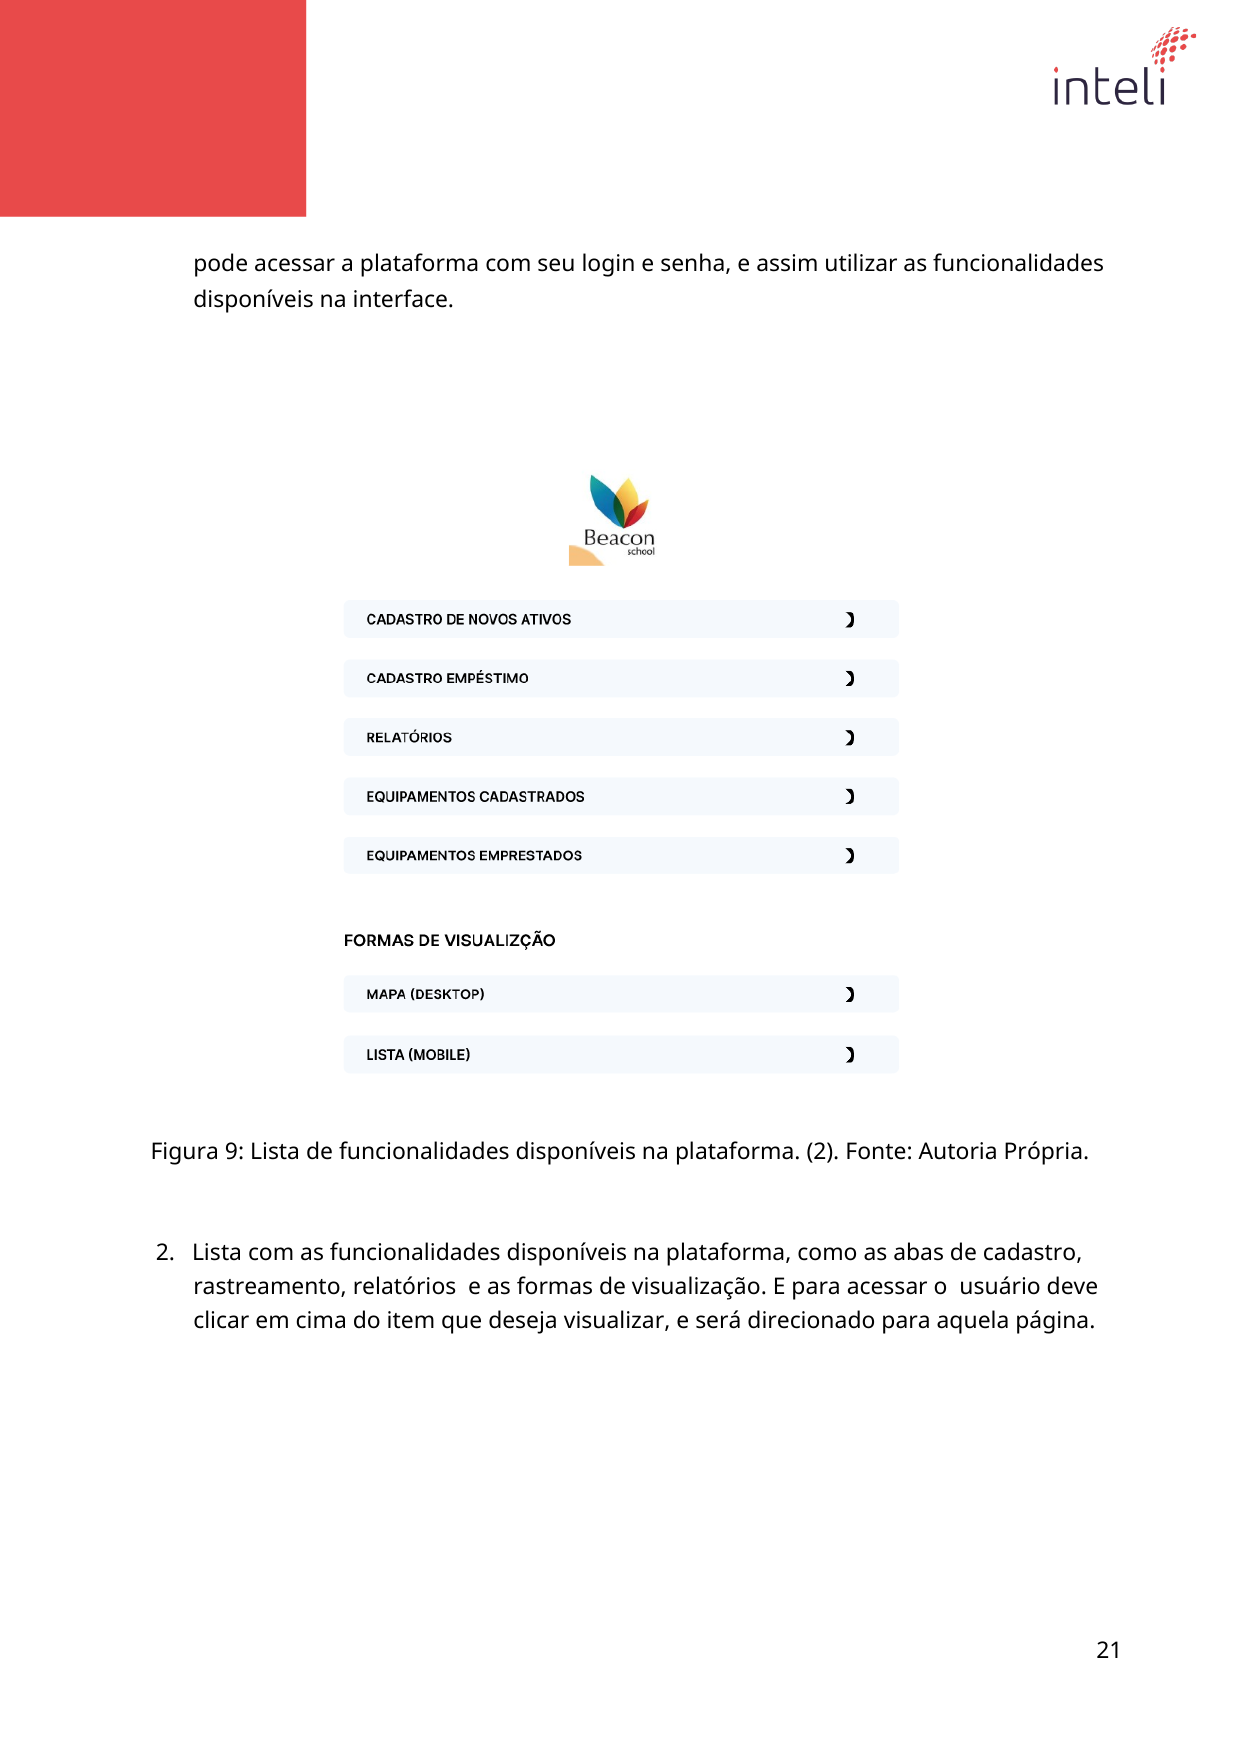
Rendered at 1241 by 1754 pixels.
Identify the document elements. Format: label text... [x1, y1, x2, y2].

picture [128, 440, 1112, 1114]
picture [0, 0, 307, 217]
list pode acessar a plataforma com seu login e senha, e assim utilizar as funcionalidades disponíveis na interface. [156, 118, 1122, 314]
picture [1054, 27, 1197, 105]
text Figura 9: Lista de funcionalidades disponíveis na plataforma. (2). Fonte: Autoria Própria. [118, 1135, 1122, 1166]
list Lista com as funcionalidades disponíveis na plataforma, como as abas de cadastro, rastreamento, relatórios e as formas de visualização. E para acessar o usuário deve clicar em cima do item que deseja visualizar, e será direcionado para aquela página. [156, 1236, 1122, 1335]
